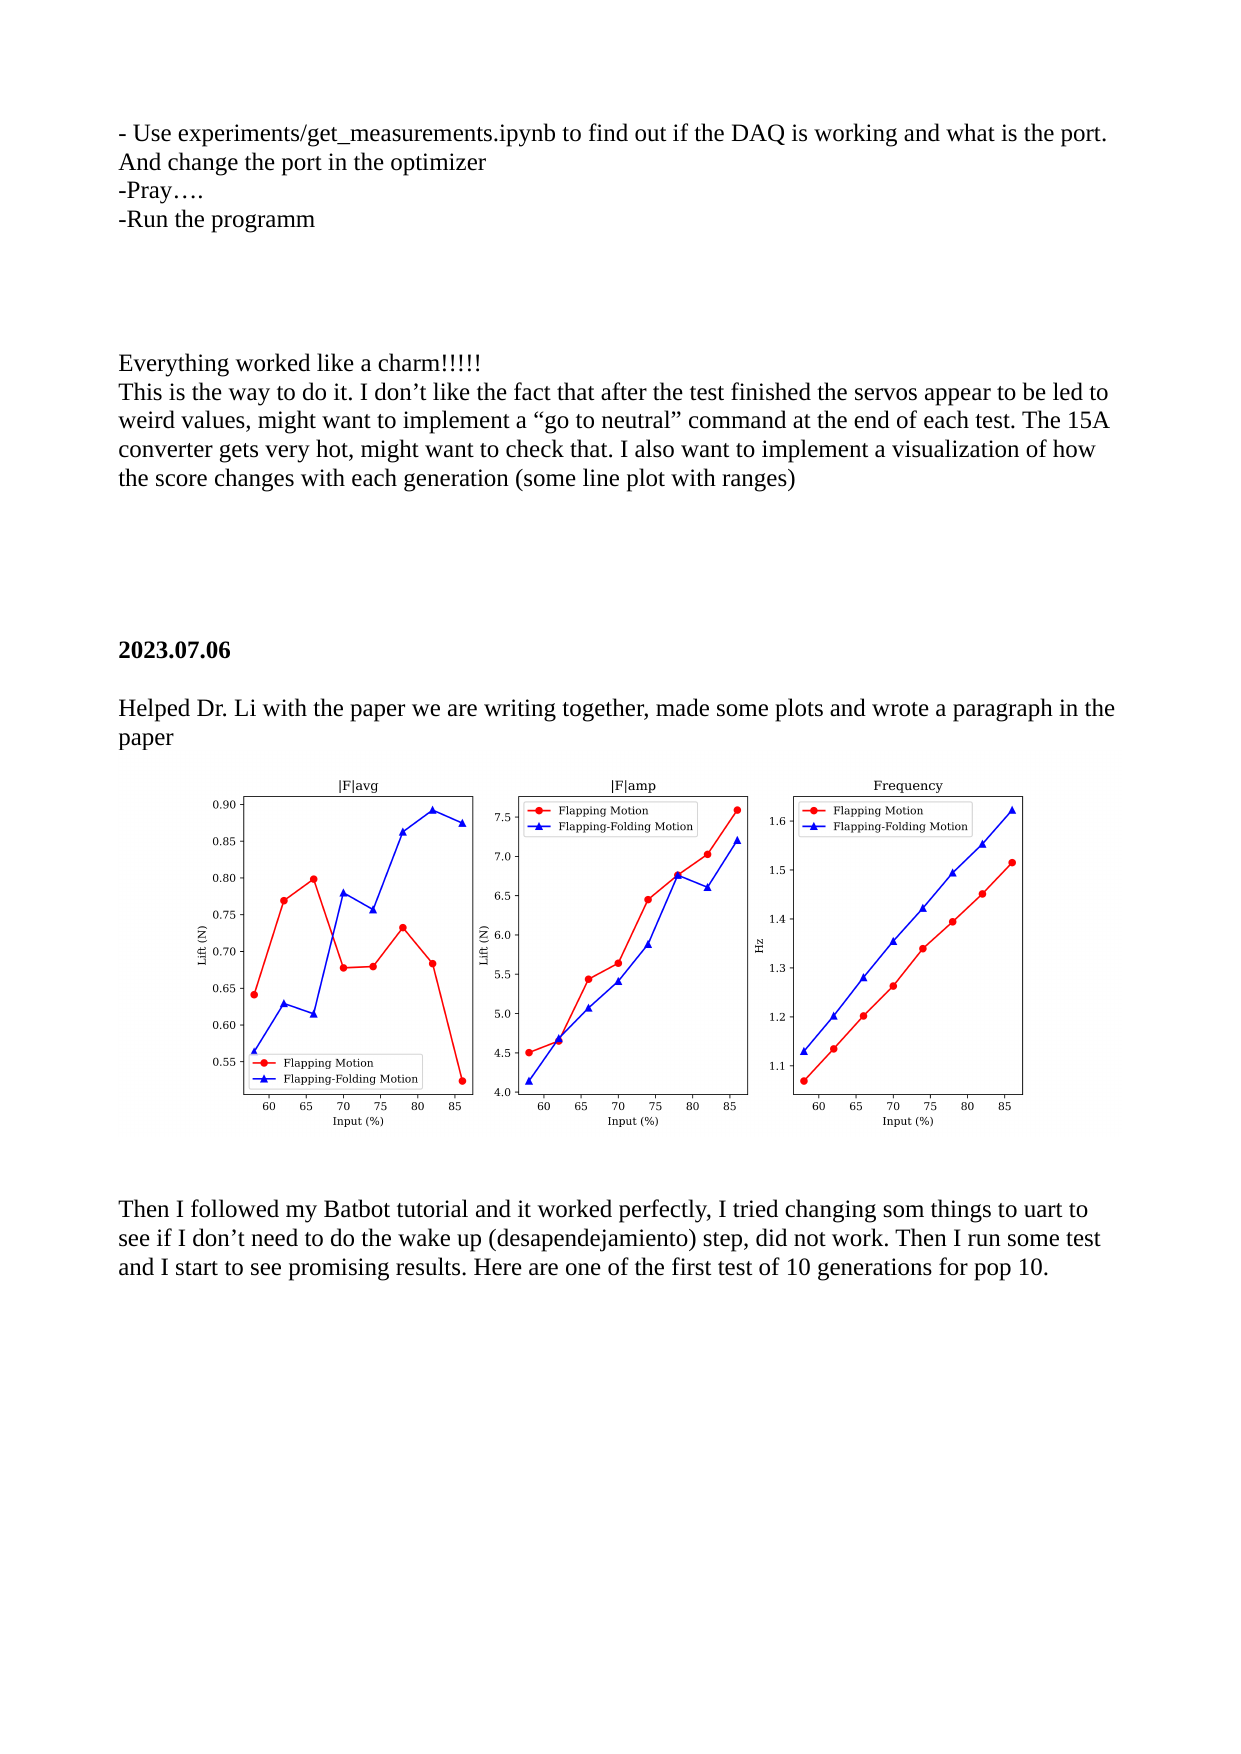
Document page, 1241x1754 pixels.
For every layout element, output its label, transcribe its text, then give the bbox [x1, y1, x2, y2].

text Helped Dr. Li with the paper we are writing together, made some plots and wrote a paragraph in the paper [118, 693, 1122, 750]
text Then I followed my Batbot tutorial and it worked perfectly, I tried changing som things to uart to see if I don’t need to do the wake up (desapendejamiento) step, did not work. Then I run some test and I start to see promising results. Here are one of the first test of 10 generations for pop 10. [118, 1194, 1122, 1280]
text -Pray…. [118, 176, 1122, 204]
picture [118, 750, 1123, 1137]
text Everything worked like a charm!!!!! [118, 348, 1122, 377]
text This is the way to do it. I don’t like the fact that after the test finished the servos appear to be led to weird values, might want to implement a “go to neutral” command at the end of each test. The 15A converter gets very hot, might want to check that. I also want to implement a visualization of how the score changes with each generation (some line plot with ranges) [118, 377, 1122, 492]
text 2023.07.06 [118, 636, 1122, 664]
text -Run the programm [118, 204, 1122, 233]
text - Use experiments/get_measurements.ipynb to find out if the DAQ is working and what is the port. And change the port in the optimizer [118, 118, 1122, 176]
